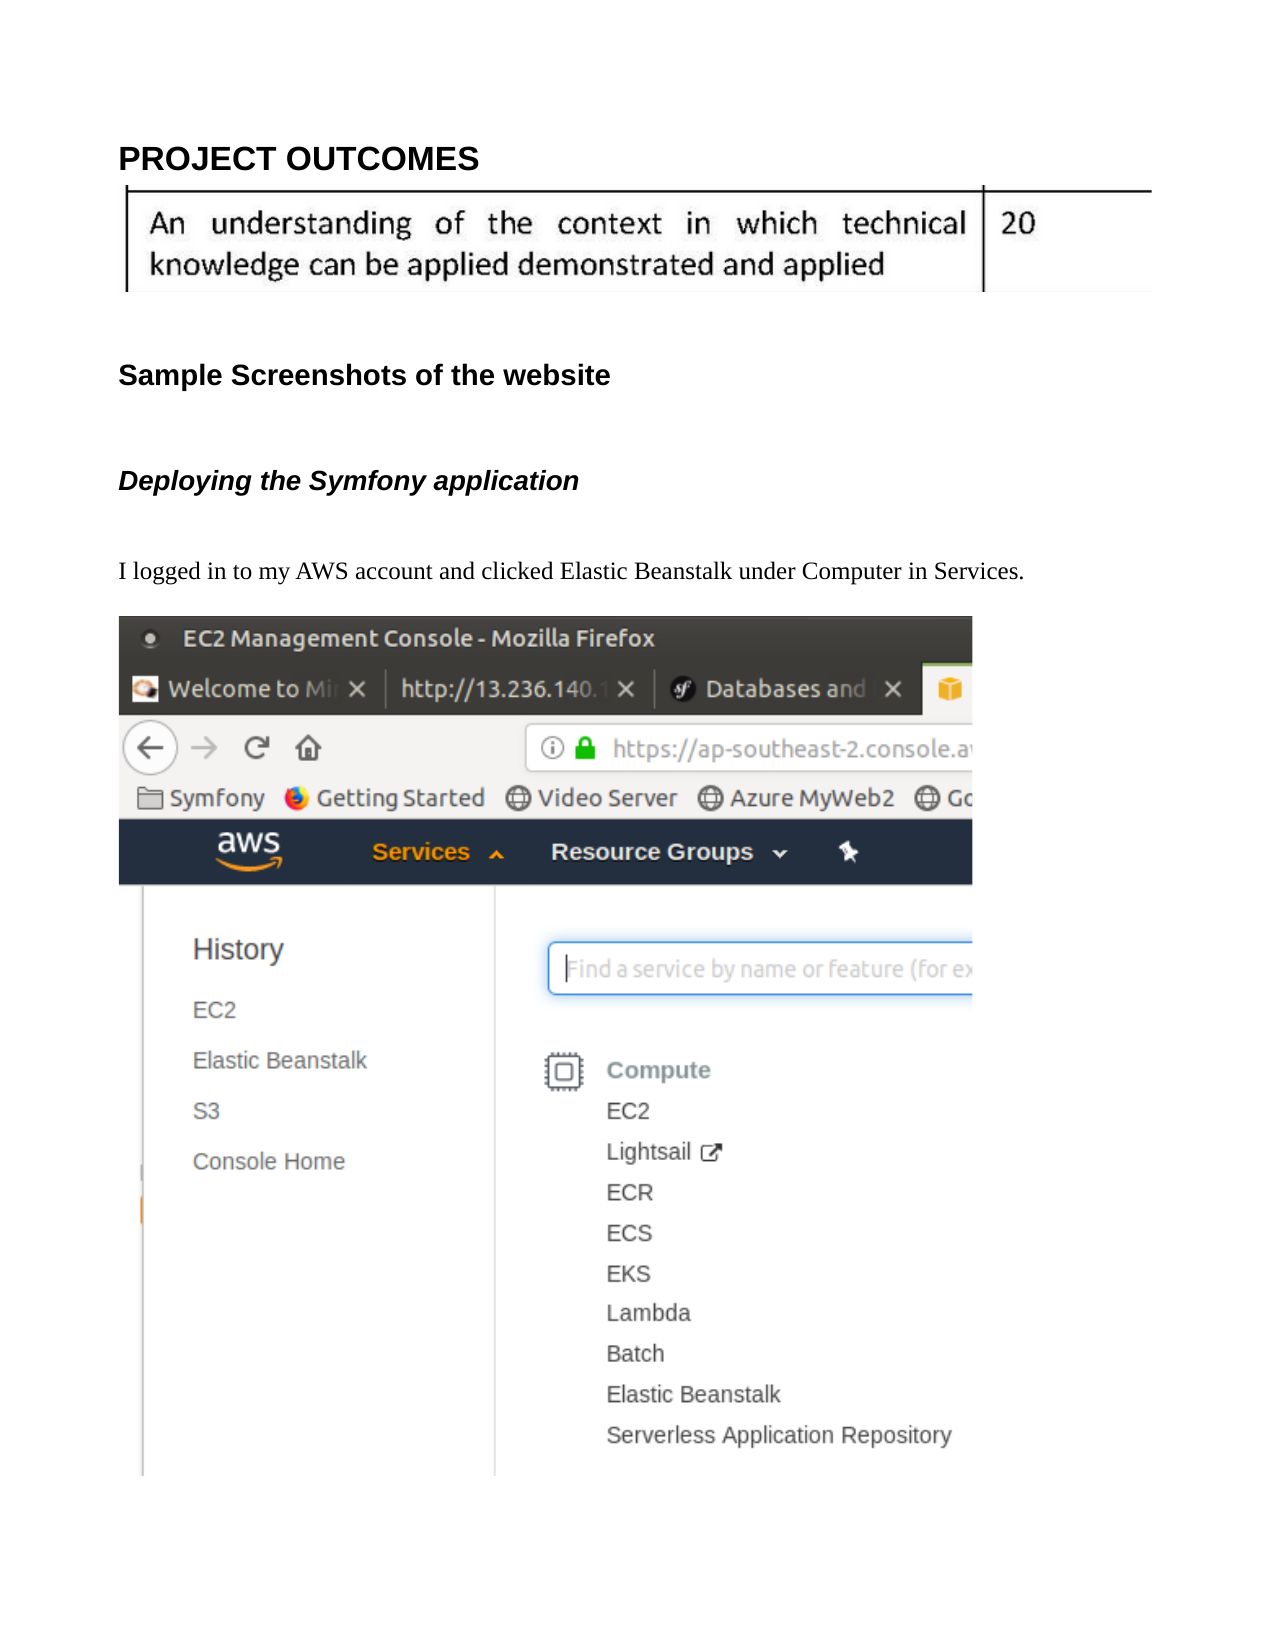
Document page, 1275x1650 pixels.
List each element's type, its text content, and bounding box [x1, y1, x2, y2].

subtitle PROJECT OUTCOMES [118, 139, 1157, 178]
subtitle Deploying the Symfony application [118, 464, 1157, 496]
subtitle Sample Screenshots of the website [118, 358, 1157, 391]
text I logged in to my AWS account and clicked Elastic Beanstalk under Computer in Services. [118, 556, 1157, 585]
picture [118, 185, 1152, 292]
